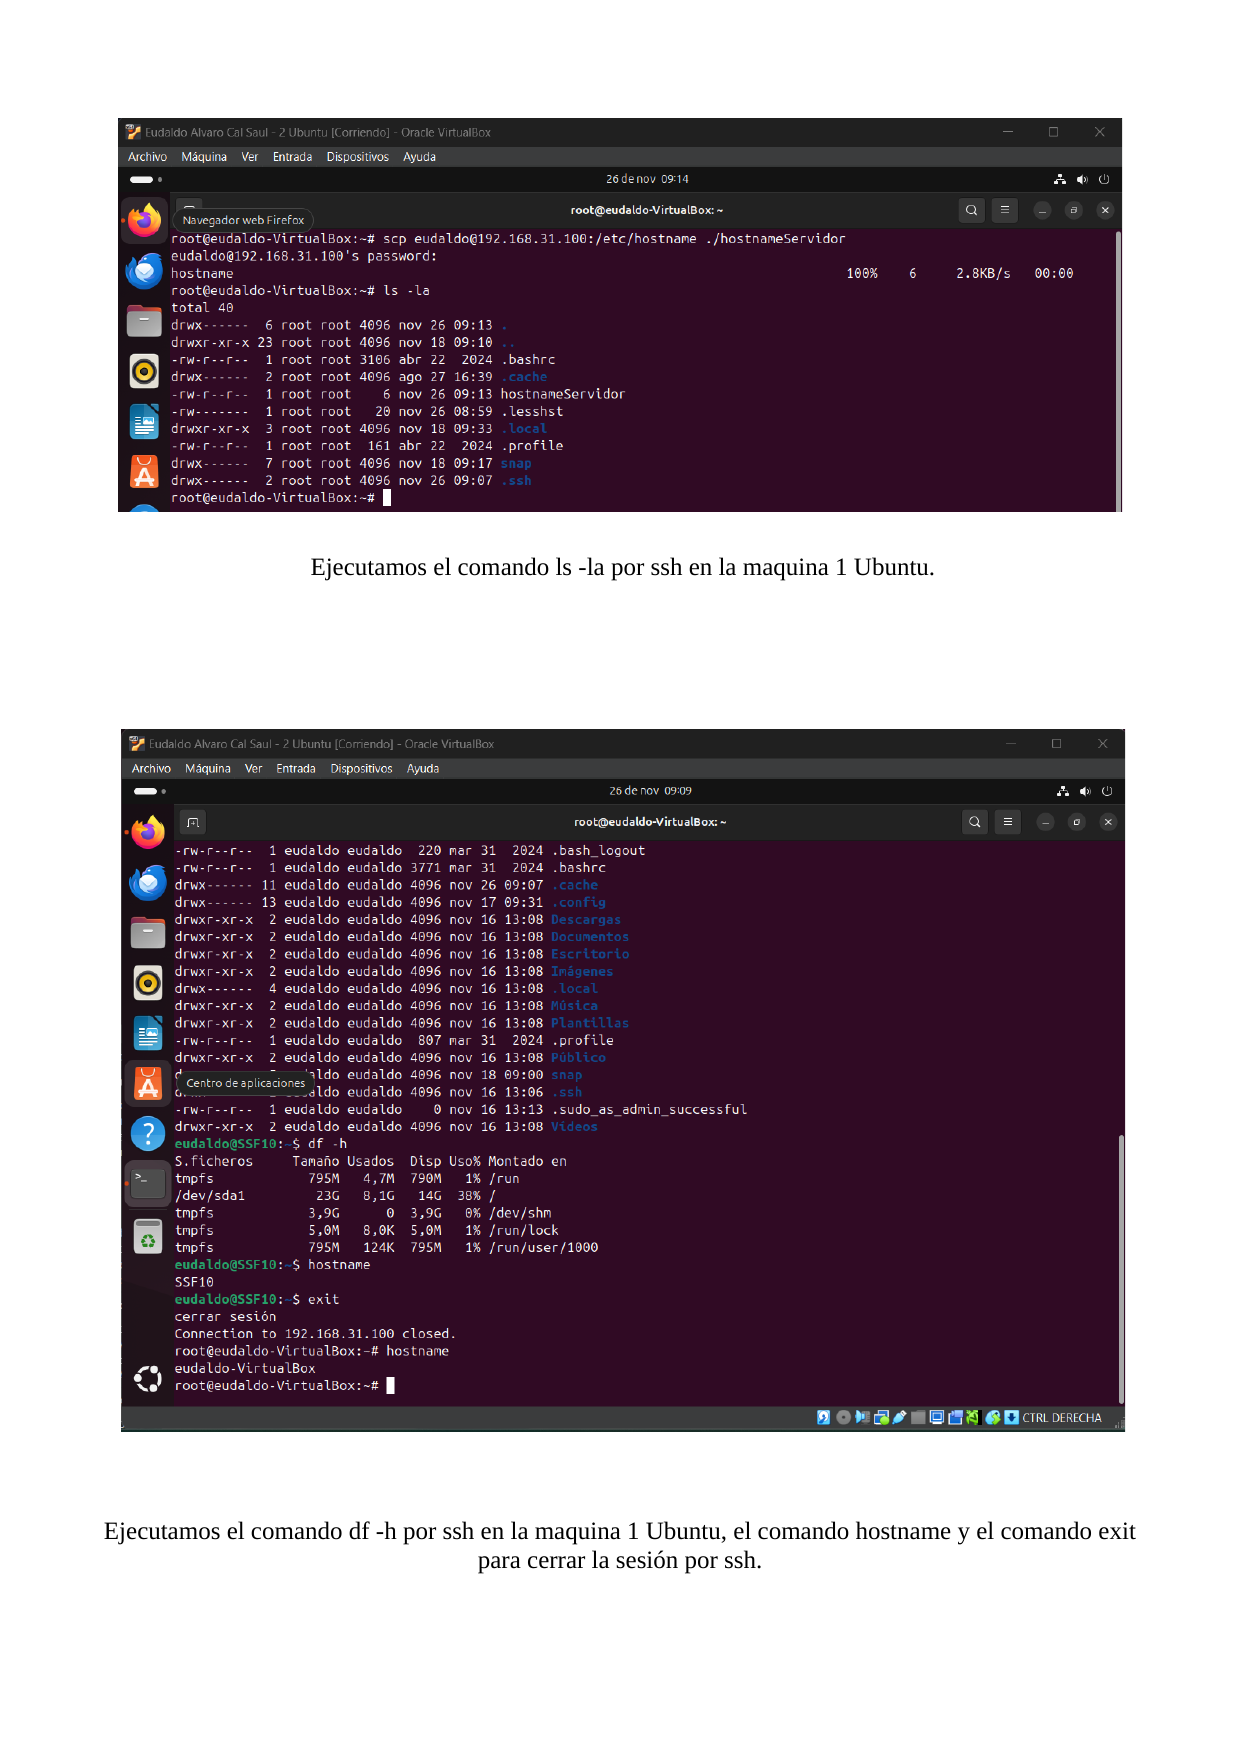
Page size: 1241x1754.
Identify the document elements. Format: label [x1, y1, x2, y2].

picture [118, 118, 1123, 512]
picture [121, 729, 1125, 1432]
